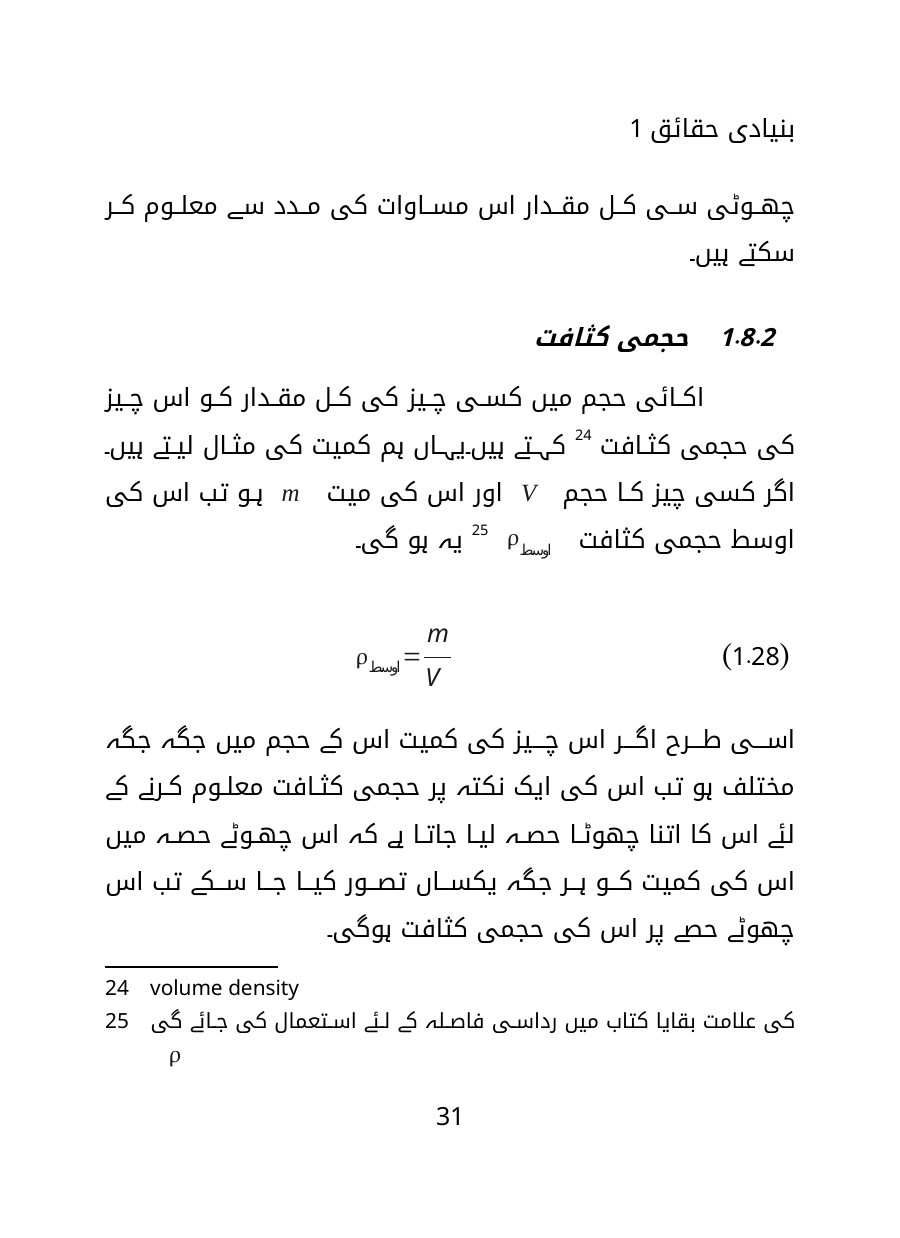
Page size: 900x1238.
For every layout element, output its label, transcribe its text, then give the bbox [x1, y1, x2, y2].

text کی علامت بقایا کتاب میں رداسی فاصلہ کے لئے استعمال کی جائے گی [105, 1001, 795, 1068]
table_header [105, 611, 692, 716]
text اکائی حجم میں کسی چیز کی کل مقدار کو اس چیز کی حجمی کثافت کہتے ہیں۔یہاں ہم کمیت کی مثال لیتے ہیں۔ اگر کسی چیز کا حجم اور اس کی میت ہو تب اس کی اوسط حجمی کثافت یہ ہو گی۔ [105, 374, 795, 564]
subtitle حجمی کثافت [105, 315, 718, 362]
table_header (1.28) [693, 611, 795, 716]
text یعنی اگر ہمیں کسی نکتہ پر ایک متغیرہ کی سطحی کثافت معلوم ہو تب اس نکتہ پر چھوٹے سے رقبہ پر ہم اس متغیرہ کی چھوٹی سی کل مقدار اس مساوات کی مدد سے معلوم کر سکتے ہیں۔ [105, 182, 795, 277]
text volume density [105, 973, 795, 1001]
text اسی طرح اگر اس چیز کی کمیت اس کے حجم میں جگہ جگہ مختلف ہو تب اس کی ایک نکتہ پر حجمی کثافت معلوم کرنے کے لئے اس کا اتنا چھوٹا حصہ لیا جاتا ہے کہ اس چھوٹے حصہ میں اس کی کمیت کو ہر جگہ یکساں تصور کیا جا سکے تب اس چھوٹے حصے پر اس کی حجمی کثافت ہوگی۔ [105, 716, 795, 953]
